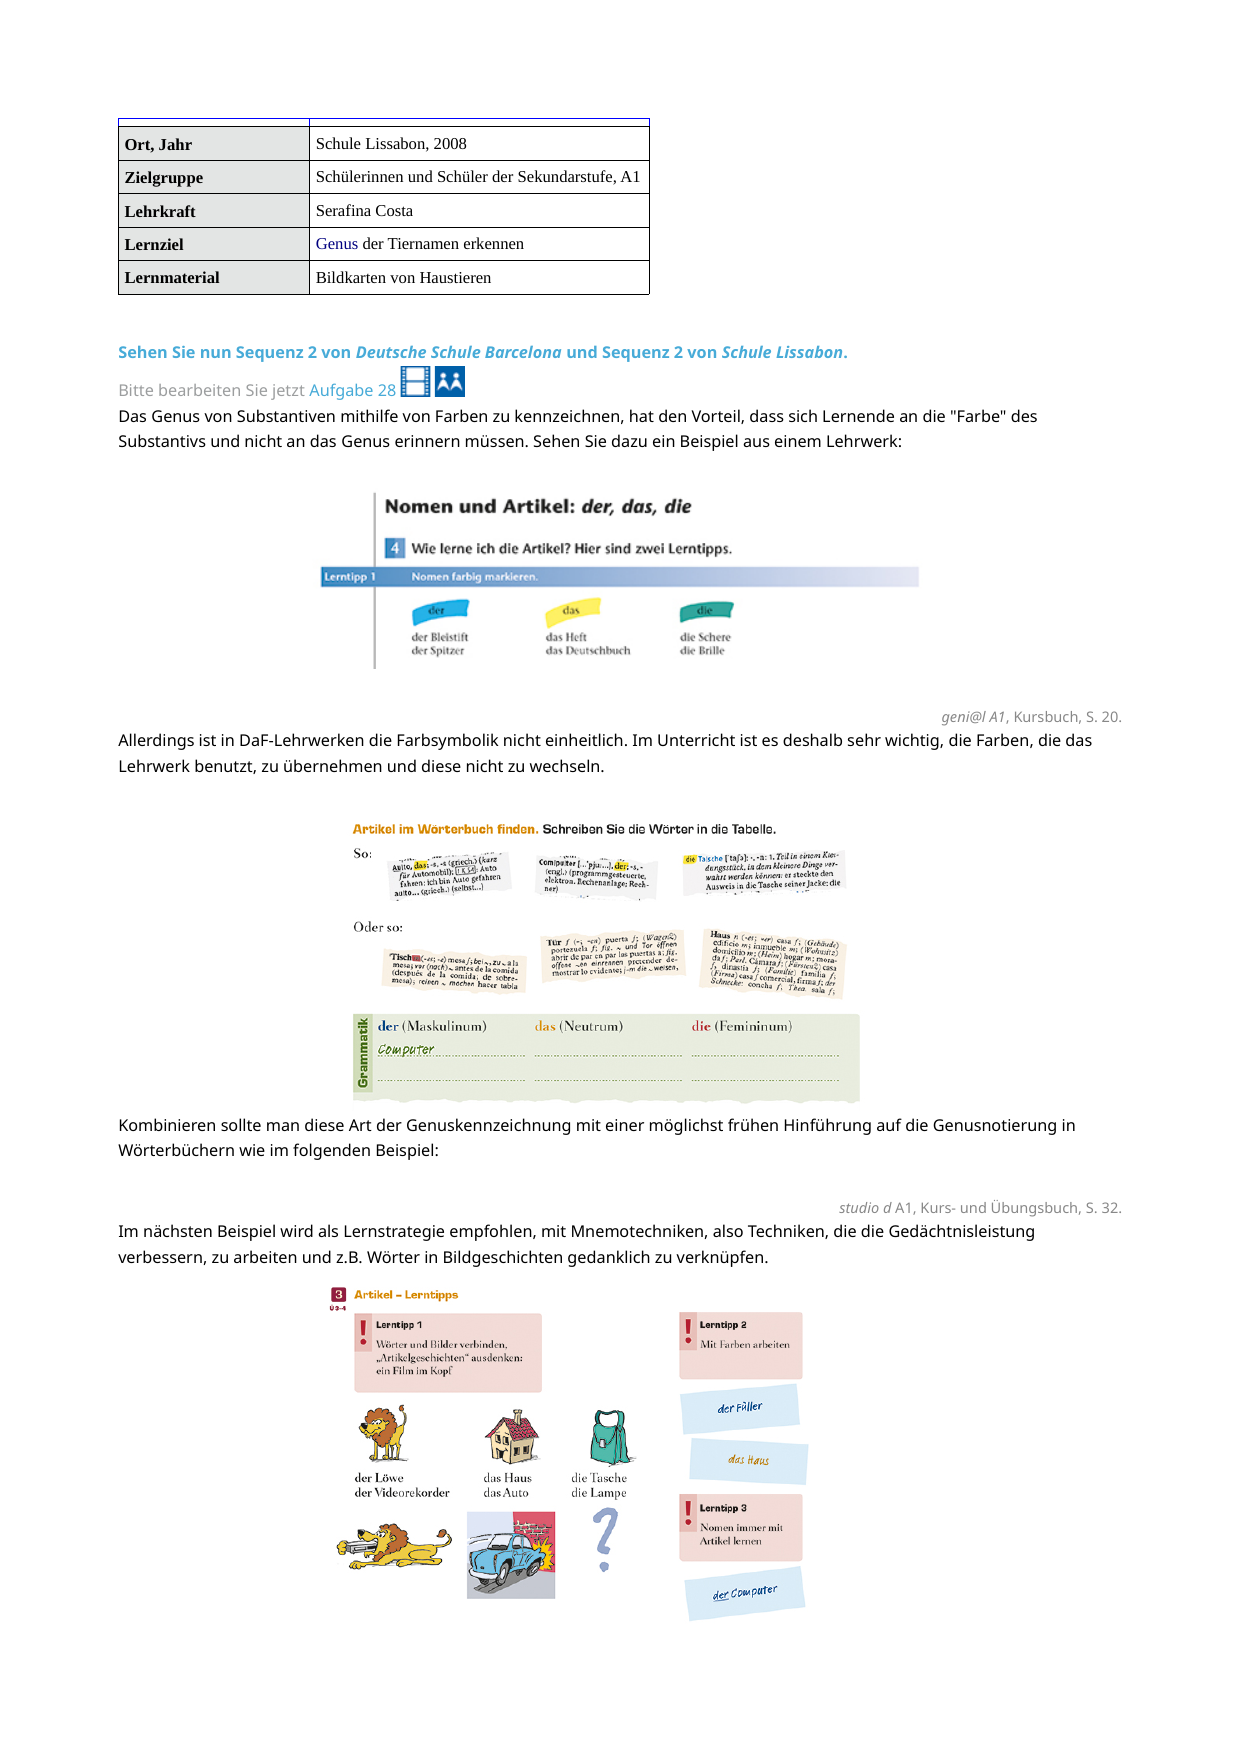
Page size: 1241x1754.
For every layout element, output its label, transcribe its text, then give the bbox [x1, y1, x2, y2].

picture [312, 488, 928, 669]
table_header [310, 119, 649, 126]
table_cell Schülerinnen und Schüler der Sekundarstufe, A1 [310, 161, 649, 193]
table_cell Lehrkraft [119, 194, 309, 227]
text studio d A1, Kurs- und Übungsbuch, S. 32. [118, 1197, 1122, 1217]
table_cell Lernziel [119, 228, 309, 260]
table_cell Genus der Tiernamen erkennen [310, 228, 649, 260]
table_cell Schule Lissabon, 2008 [310, 127, 649, 160]
table_cell Ort, Jahr [119, 127, 309, 160]
text Im nächsten Beispiel wird als Lernstrategie empfohlen, mit Mnemotechniken, also Techniken, die die Gedächtnisleistung verbessern, zu arbeiten und z.B. Wörter in Bildgeschichten gedanklich zu verknüpfen. [118, 1220, 1122, 1268]
text Das Genus von Substantiven mithilfe von Farben zu kennzeichnen, hat den Vorteil, dass sich Lernende an die "Farbe" des Substantivs und nicht an das Genus erinnern müssen. Sehen Sie dazu ein Beispiel aus einem Lehrwerk: [118, 405, 1122, 452]
picture [322, 1280, 813, 1630]
table_cell Zielgruppe [119, 161, 309, 193]
table_cell Bildkarten von Haustieren [310, 261, 649, 294]
text Allerdings ist in DaF-Lehrwerken die Farbsymbolik nicht einheitlich. Im Unterricht ist es deshalb sehr wichtig, die Farben, die das Lehrwerk benutzt, zu übernehmen und diese nicht zu wechseln. [118, 729, 1122, 777]
picture [346, 816, 869, 1111]
picture [400, 366, 431, 397]
text Bitte bearbeiten Sie jetzt Aufgabe 28 [118, 367, 1122, 402]
table_header [119, 119, 309, 126]
table_cell Lernmaterial [119, 261, 309, 294]
text geni@l A1, Kursbuch, S. 20. [118, 707, 1122, 727]
table_cell Serafina Costa [310, 194, 649, 227]
text Kombinieren sollte man diese Art der Genuskennzeichnung mit einer möglichst frühen Hinführung auf die Genusnotierung in Wörterbüchern wie im folgenden Beispiel: [118, 813, 1122, 1161]
picture [434, 366, 465, 397]
text Sehen Sie nun Sequenz 2 von Deutsche Schule Barcelona und Sequenz 2 von Schule Lissabon. [118, 341, 1122, 363]
